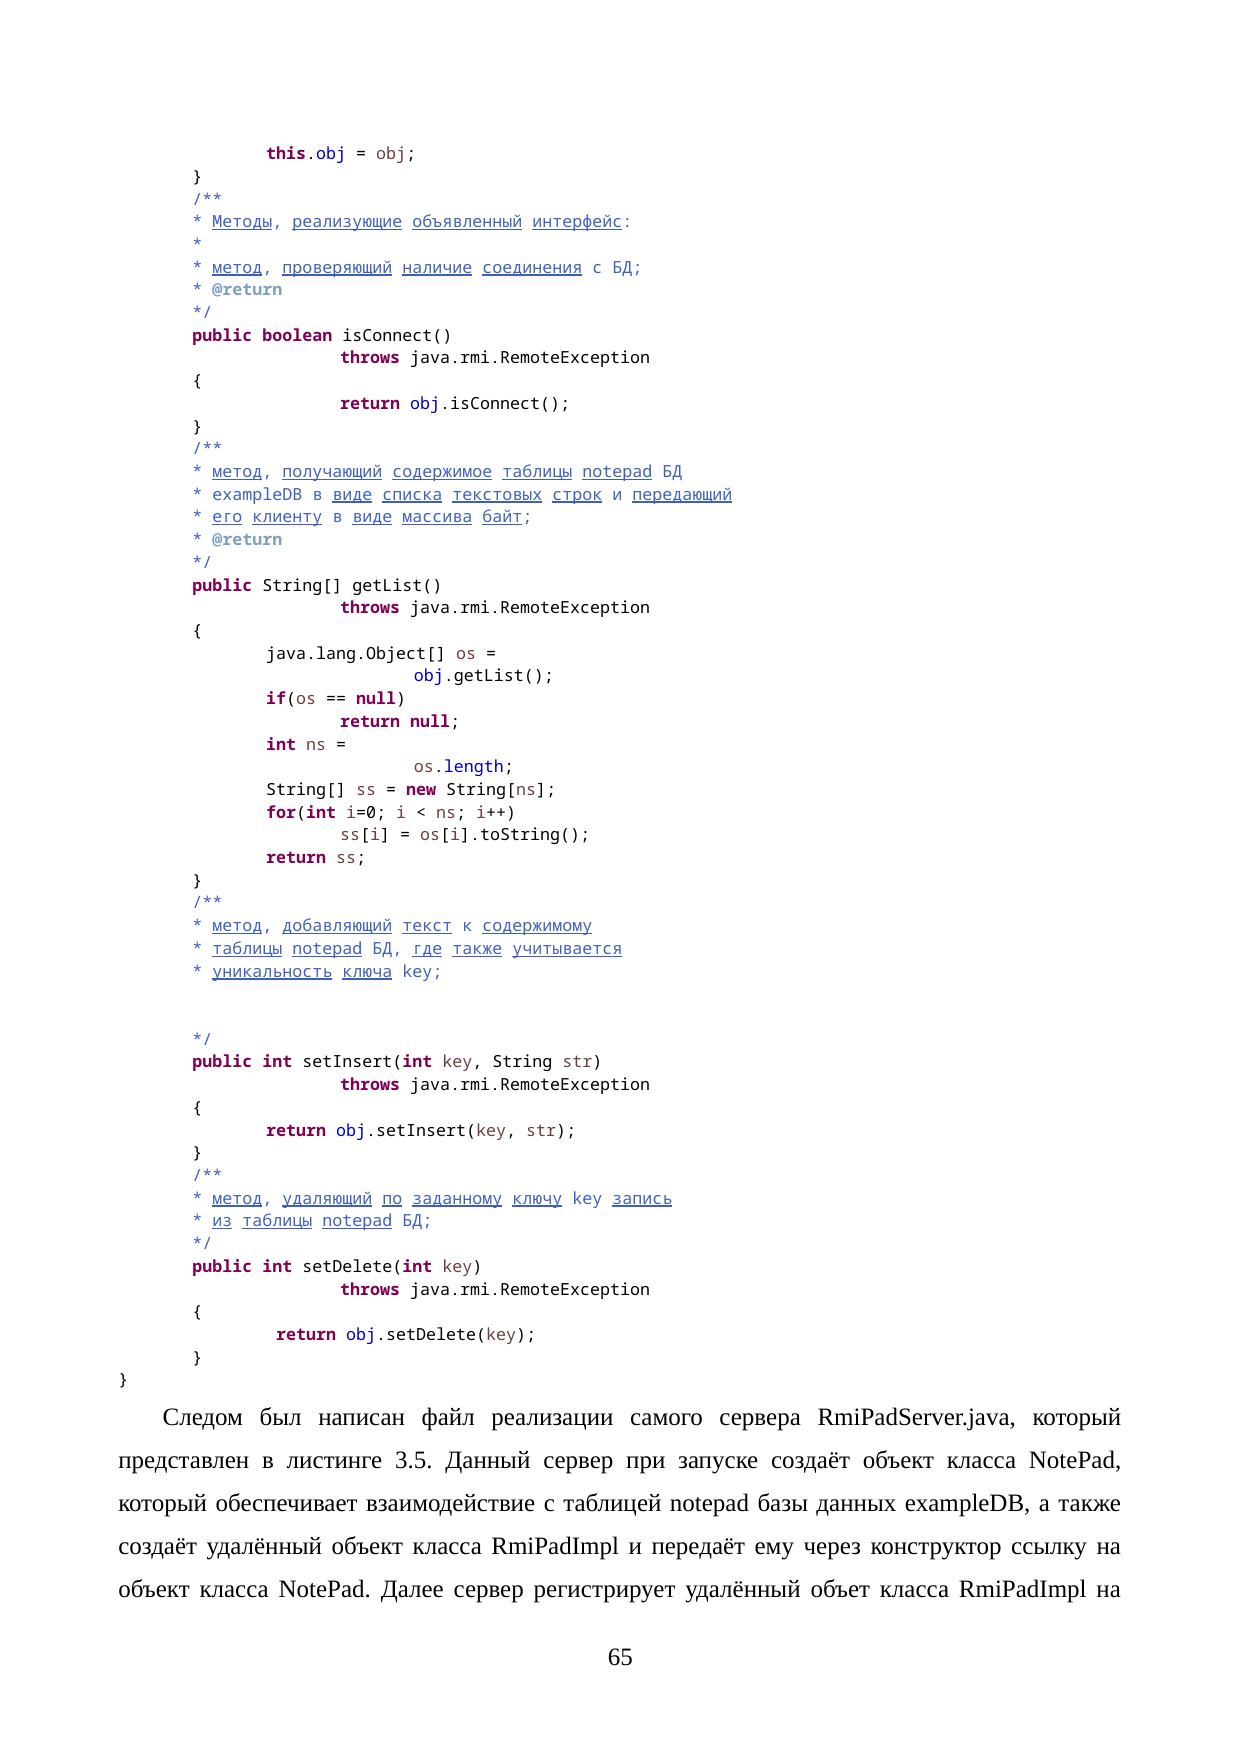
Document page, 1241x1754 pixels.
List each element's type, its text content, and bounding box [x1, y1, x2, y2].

text public int setInsert(int key, String str) [118, 1050, 1122, 1073]
text /** [118, 1164, 1122, 1186]
text * метод, проверяющий наличие соединения с БД; [118, 255, 1122, 278]
text os.length; [118, 755, 1122, 778]
text obj.getList(); [118, 664, 1122, 687]
text { [118, 1300, 1122, 1323]
text * @return [118, 278, 1122, 301]
text /** [118, 891, 1122, 914]
text { [118, 369, 1122, 392]
text /** [118, 437, 1122, 460]
text } [118, 1368, 1122, 1391]
text throws java.rmi.RemoteException [118, 1073, 1122, 1096]
text public boolean isConnect() [118, 323, 1122, 346]
text */ [118, 1232, 1122, 1254]
text public int setDelete(int key) [118, 1254, 1122, 1277]
text if(os == null) [118, 687, 1122, 709]
text { [118, 1096, 1122, 1118]
text * метод, удаляющий по заданному ключу key запись [118, 1186, 1122, 1209]
text * его клиенту в виде массива байт; [118, 505, 1122, 528]
text * @return [118, 528, 1122, 551]
text return ss; [118, 846, 1122, 868]
text int ns = [118, 732, 1122, 755]
text return null; [118, 709, 1122, 732]
text * метод, получающий содержимое таблицы notepad БД [118, 460, 1122, 482]
text for(int i=0; i < ns; i++) [118, 800, 1122, 823]
text java.lang.Object[] os = [118, 641, 1122, 664]
text this.obj = obj; [118, 142, 1122, 164]
text * exampleDB в виде списка текстовых строк и передающий [118, 482, 1122, 505]
text } [118, 1345, 1122, 1368]
text ss[i] = os[i].toString(); [118, 823, 1122, 846]
text throws java.rmi.RemoteException [118, 596, 1122, 619]
text */ [118, 1027, 1122, 1050]
text * из таблицы notepad БД; [118, 1209, 1122, 1232]
text throws java.rmi.RemoteException [118, 1277, 1122, 1300]
text /** [118, 187, 1122, 210]
text * Методы, реализующие объявленный интерфейс: [118, 210, 1122, 233]
text Следом был написан файл реализации самого сервера RmiPadServer.java, который представлен в листинге 3.5. Данный сервер при запуске создаёт объект класса NotePad, который обеспечивает взаимодействие с таблицей notepad базы данных exampleDB, а также создаёт удалённый объект класса RmiPadImpl и передаёт ему через конструктор ссылку на объект класса NotePad. Далее сервер регистрирует удалённый объет класса RmiPadImpl на [118, 1402, 1122, 1603]
text */ [118, 301, 1122, 323]
text } [118, 868, 1122, 891]
text * таблицы notepad БД, где также учитывается [118, 937, 1122, 959]
text public String[] getList() [118, 573, 1122, 596]
text { [118, 619, 1122, 641]
text return obj.isConnect(); [118, 392, 1122, 414]
text * [118, 233, 1122, 255]
text String[] ss = new String[ns]; [118, 778, 1122, 800]
text throws java.rmi.RemoteException [118, 346, 1122, 369]
text } [118, 164, 1122, 187]
text return obj.setDelete(key); [118, 1323, 1122, 1345]
text } [118, 1141, 1122, 1164]
text return obj.setInsert(key, str); [118, 1118, 1122, 1141]
text * метод, добавляющий текст к содержимому [118, 914, 1122, 937]
text */ [118, 551, 1122, 573]
text } [118, 414, 1122, 437]
text * уникальность ключа key; [118, 959, 1122, 982]
